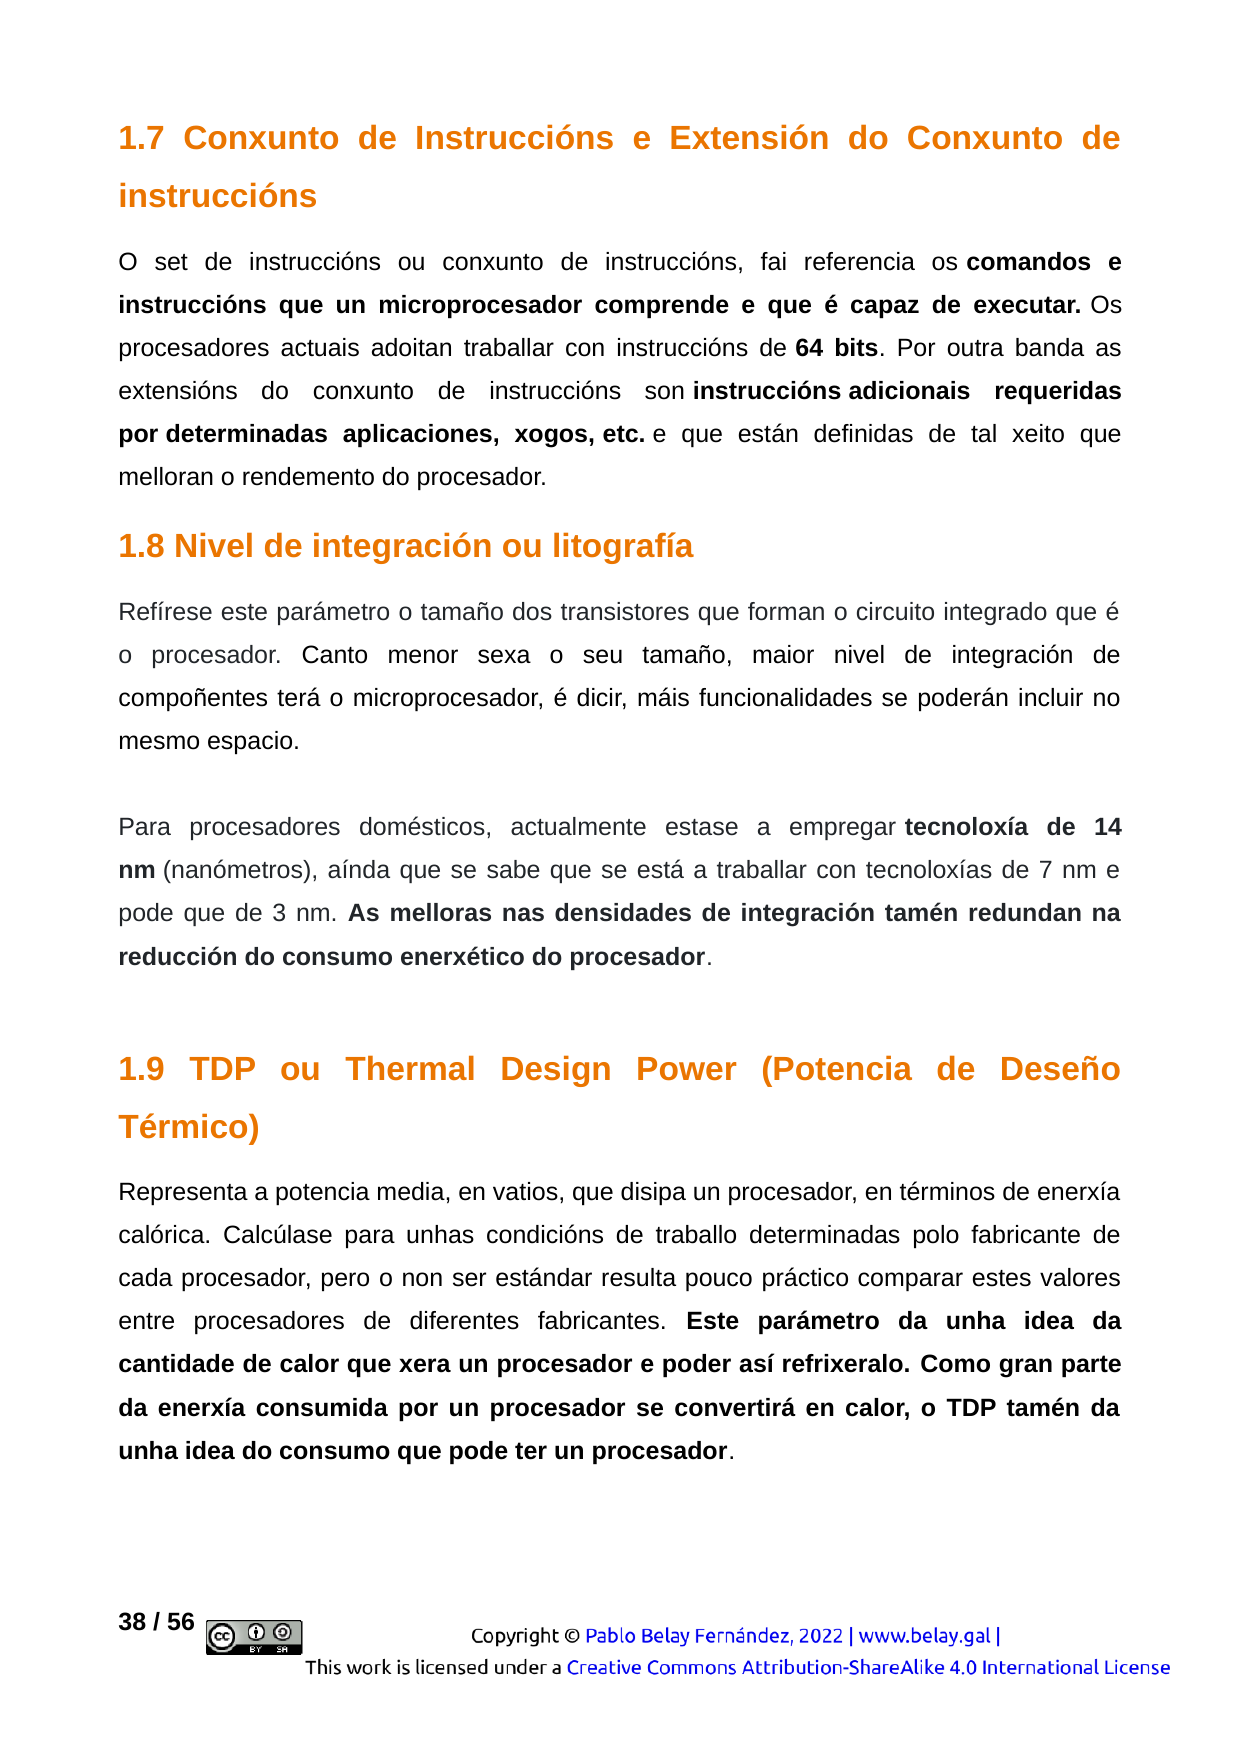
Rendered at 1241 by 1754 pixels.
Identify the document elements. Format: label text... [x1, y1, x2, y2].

text O set de instruccións ou conxunto de instruccións, fai referencia os comandos e instruccións que un microprocesador comprende e que é capaz de executar. Os procesadores actuais adoitan traballar con instruccións de 64 bits. Por outra banda as extensións do conxunto de instruccións son instruccións adicionais requeridas por determinadas aplicaciones, xogos, etc. e que están definidas de tal xeito que melloran o rendemento do procesador. [118, 246, 1122, 491]
picture [200, 1604, 1205, 1690]
subtitle 1.7 Conxunto de Instruccións e Extensión do Conxunto de instruccións [118, 118, 1122, 215]
subtitle 1.8 Nivel de integración ou litografía [118, 526, 1122, 565]
subtitle 1.9 TDP ou Thermal Design Power (Potencia de Deseño Térmico) [118, 1048, 1122, 1145]
text Para procesadores domésticos, actualmente estase a empregar tecnoloxía de 14 nm (nanómetros), aínda que se sabe que se está a traballar con tecnoloxías de 7 nm e pode que de 3 nm. As melloras nas densidades de integración tamén redundan na reducción do consumo enerxético do procesador. [118, 812, 1122, 970]
text Refírese este parámetro o tamaño dos transistores que forman o circuito integrado que é o procesador. Canto menor sexa o seu tamaño, maior nivel de integración de compoñentes terá o microprocesador, é dicir, máis funcionalidades se poderán incluir no mesmo espacio. [118, 596, 1122, 754]
text Representa a potencia media, en vatios, que disipa un procesador, en términos de enerxía calórica. Calcúlase para unhas condicións de traballo determinadas polo fabricante de cada procesador, pero o non ser estándar resulta pouco práctico comparar estes valores entre procesadores de diferentes fabricantes. Este parámetro da unha idea da cantidade de calor que xera un procesador e poder así refrixeralo. Como gran parte da enerxía consumida por un procesador se convertirá en calor, o TDP tamén da unha idea do consumo que pode ter un procesador. [118, 1177, 1122, 1464]
